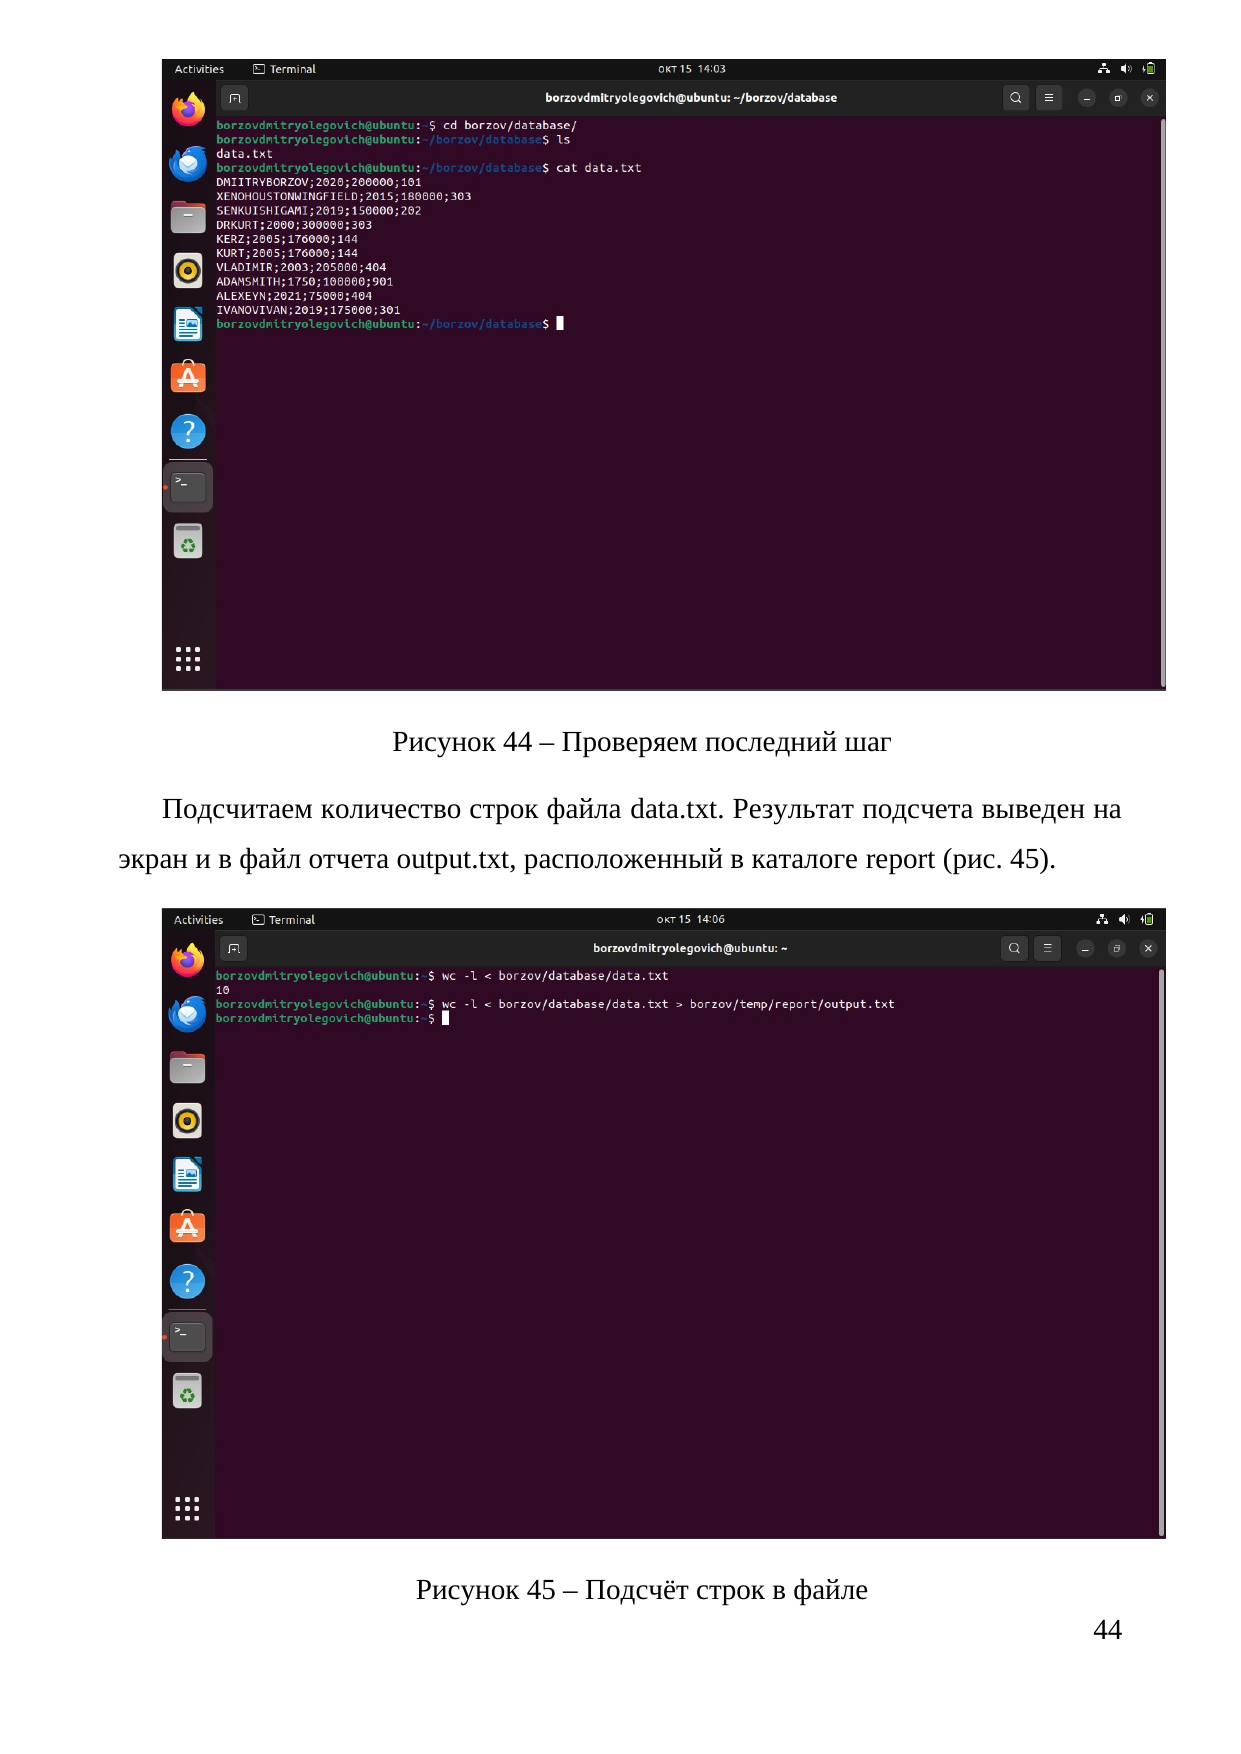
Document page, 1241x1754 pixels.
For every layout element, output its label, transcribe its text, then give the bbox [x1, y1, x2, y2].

text Рисунок 45 – Подсчёт строк в файле [118, 1572, 1122, 1606]
picture [161, 908, 1166, 1539]
text Подсчитаем количество строк файла data.txt. Результат подсчета выведен на экран и в файл отчета output.txt, расположенный в каталоге report (рис. 45). [118, 791, 1122, 874]
text Рисунок 44 – Проверяем последний шаг [118, 724, 1122, 757]
picture [161, 59, 1166, 691]
